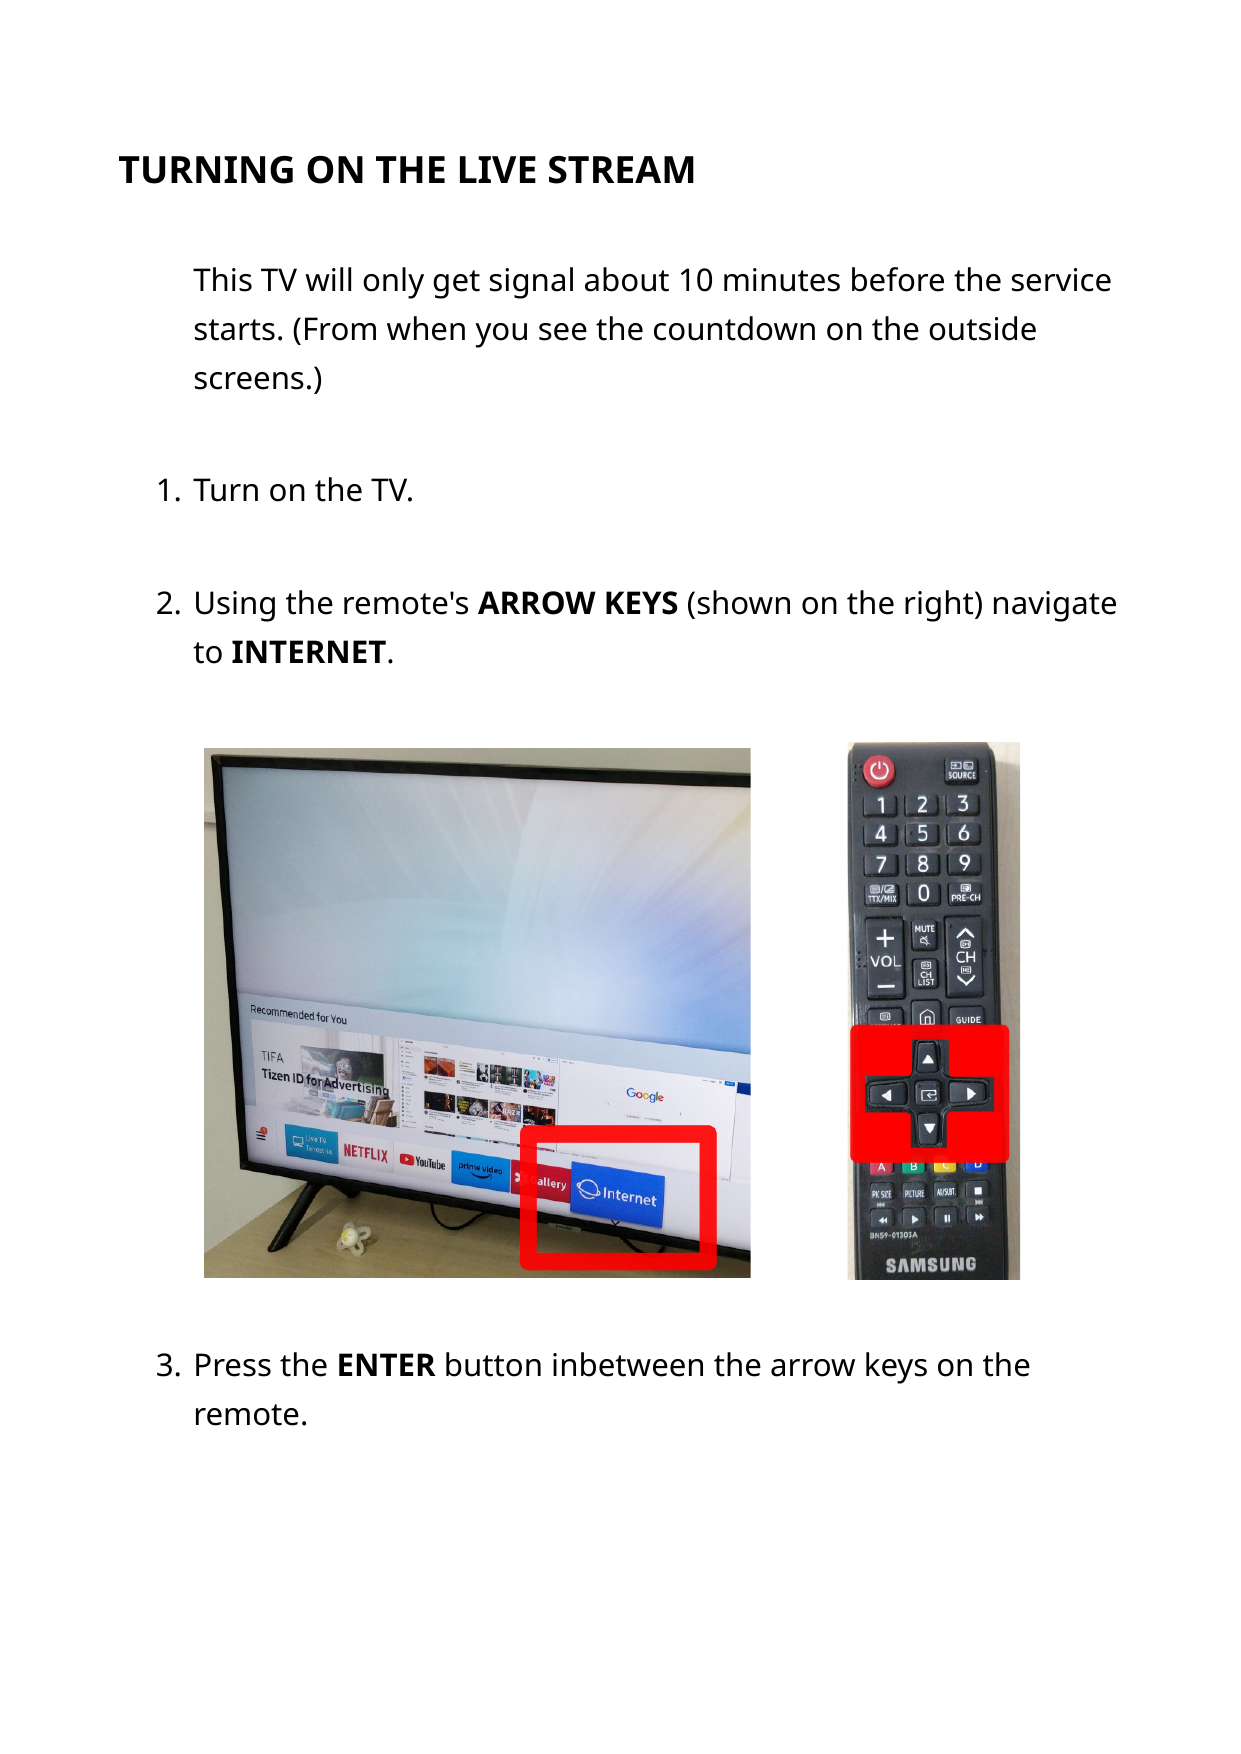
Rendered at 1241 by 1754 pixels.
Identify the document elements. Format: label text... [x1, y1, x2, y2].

list Press the ENTER button inbetween the arrow keys on the remote. [156, 1343, 1122, 1434]
subtitle TURNING ON THE LIVE STREAM [118, 143, 1122, 245]
list Turn on the TV. [156, 468, 1122, 560]
picture [847, 742, 1021, 1280]
list This TV will only get signal about 10 minutes before the service starts. (From when you see the countdown on the outside screens.) [156, 258, 1122, 447]
list Using the remote's ARROW KEYS (shown on the right) navigate to INTERNET. [156, 581, 1122, 1322]
picture [204, 748, 751, 1278]
